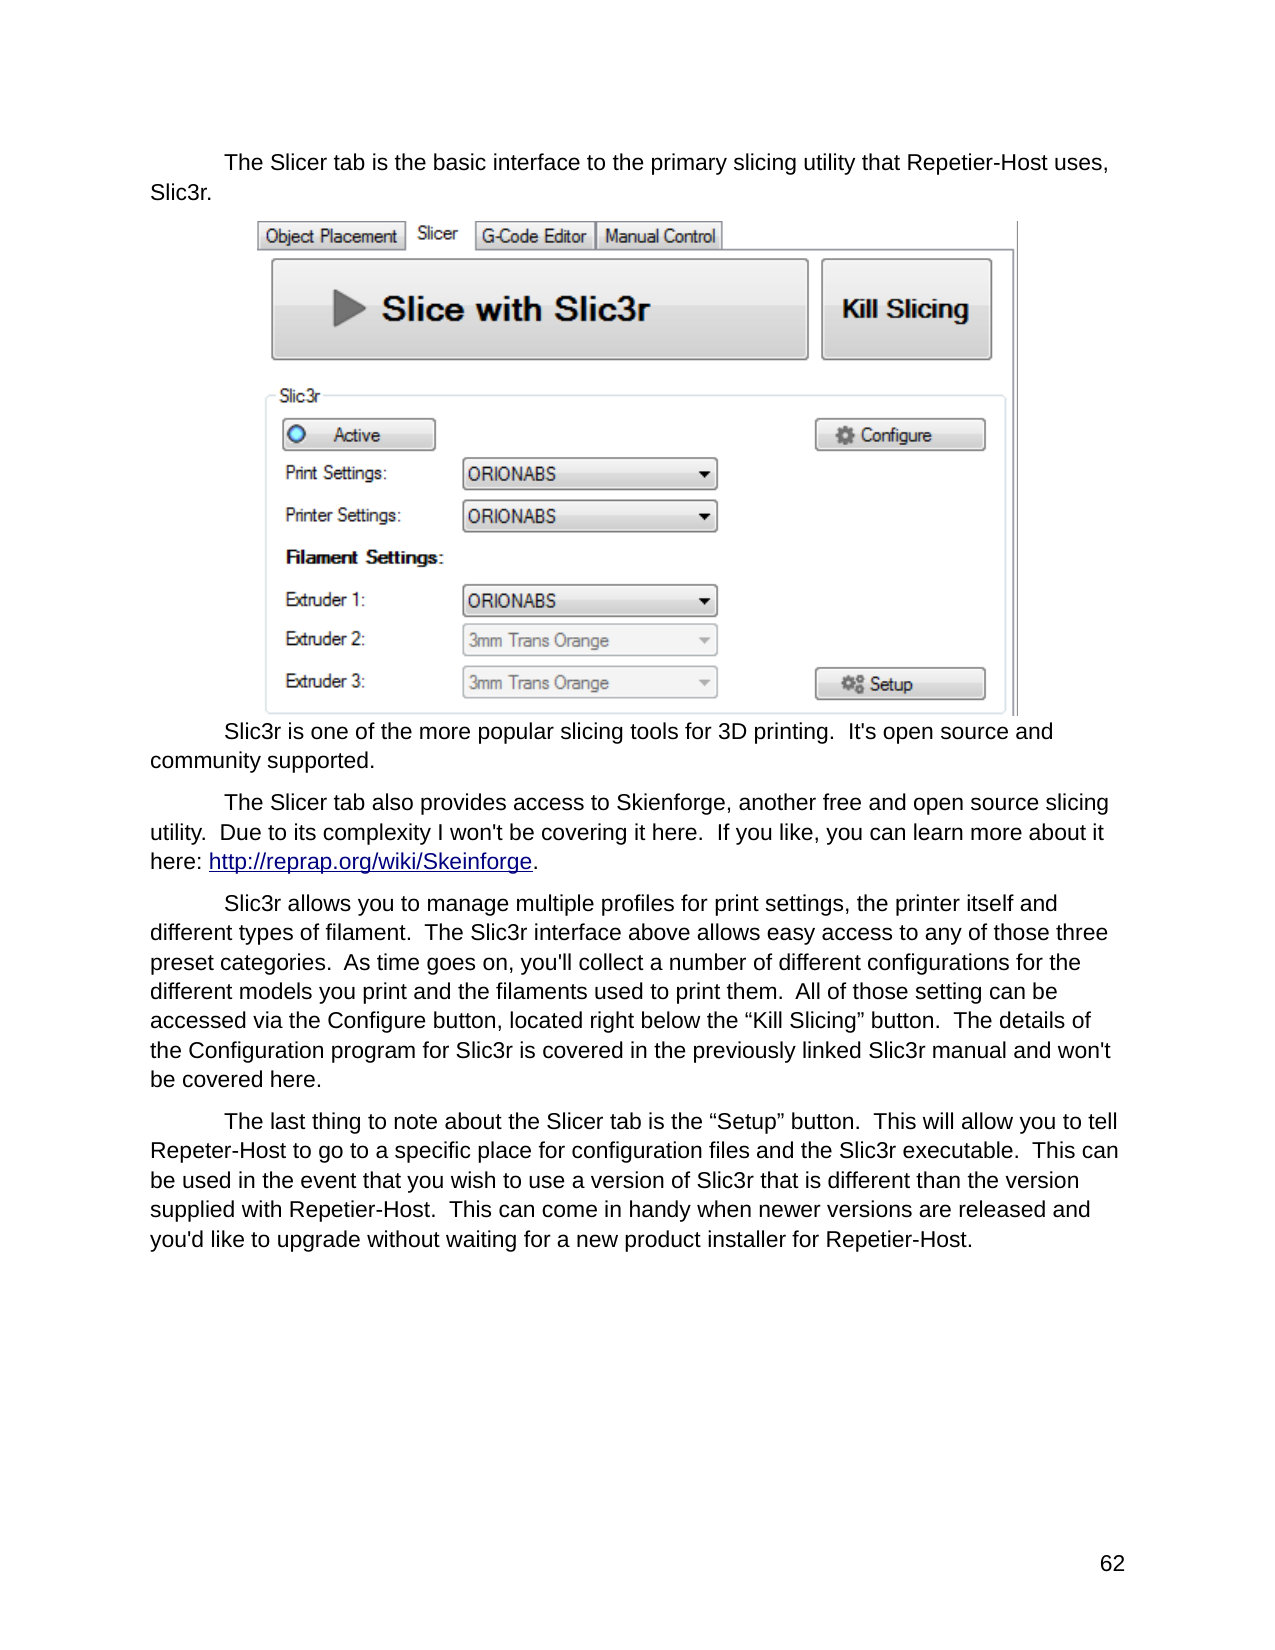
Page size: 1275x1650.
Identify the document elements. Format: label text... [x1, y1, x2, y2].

picture [257, 221, 1018, 716]
text The Slicer tab also provides access to Skienforge, another free and open source slicing utility. Due to its complexity I won't be covering it here. If you like, you can learn more about it here: http://reprap.org/wiki/Skeinforge. [150, 790, 1125, 874]
text The last thing to note about the Slicer tab is the “Setup” button. This will allow you to tell Repeter-Host to go to a specific place for configuration files and the Slic3r executable. This can be used in the event that you wish to use a version of Slic3r that is different than the version supplied with Repetier-Host. This can come in handy when newer versions are released and you'd like to upgrade without waiting for a new product installer for Repetier-Host. [150, 1109, 1125, 1252]
text Slic3r is one of the more popular slicing tools for 3D printing. It's open source and community supported. [150, 221, 1125, 774]
text The Slicer tab is the basic interface to the primary slicing utility that Repetier-Host uses, Slic3r. [150, 150, 1125, 205]
text Slic3r allows you to manage multiple profiles for print settings, the printer itself and different types of filament. The Slic3r interface above allows easy access to any of those three preset categories. As time goes on, you'll collect a number of different configurations for the different models you print and the filaments used to print them. All of those setting can be accessed via the Configure button, located right below the “Kill Slicing” button. The details of the Configuration program for Slic3r is covered in the previously linked Slic3r manual and won't be covered here. [150, 891, 1125, 1093]
